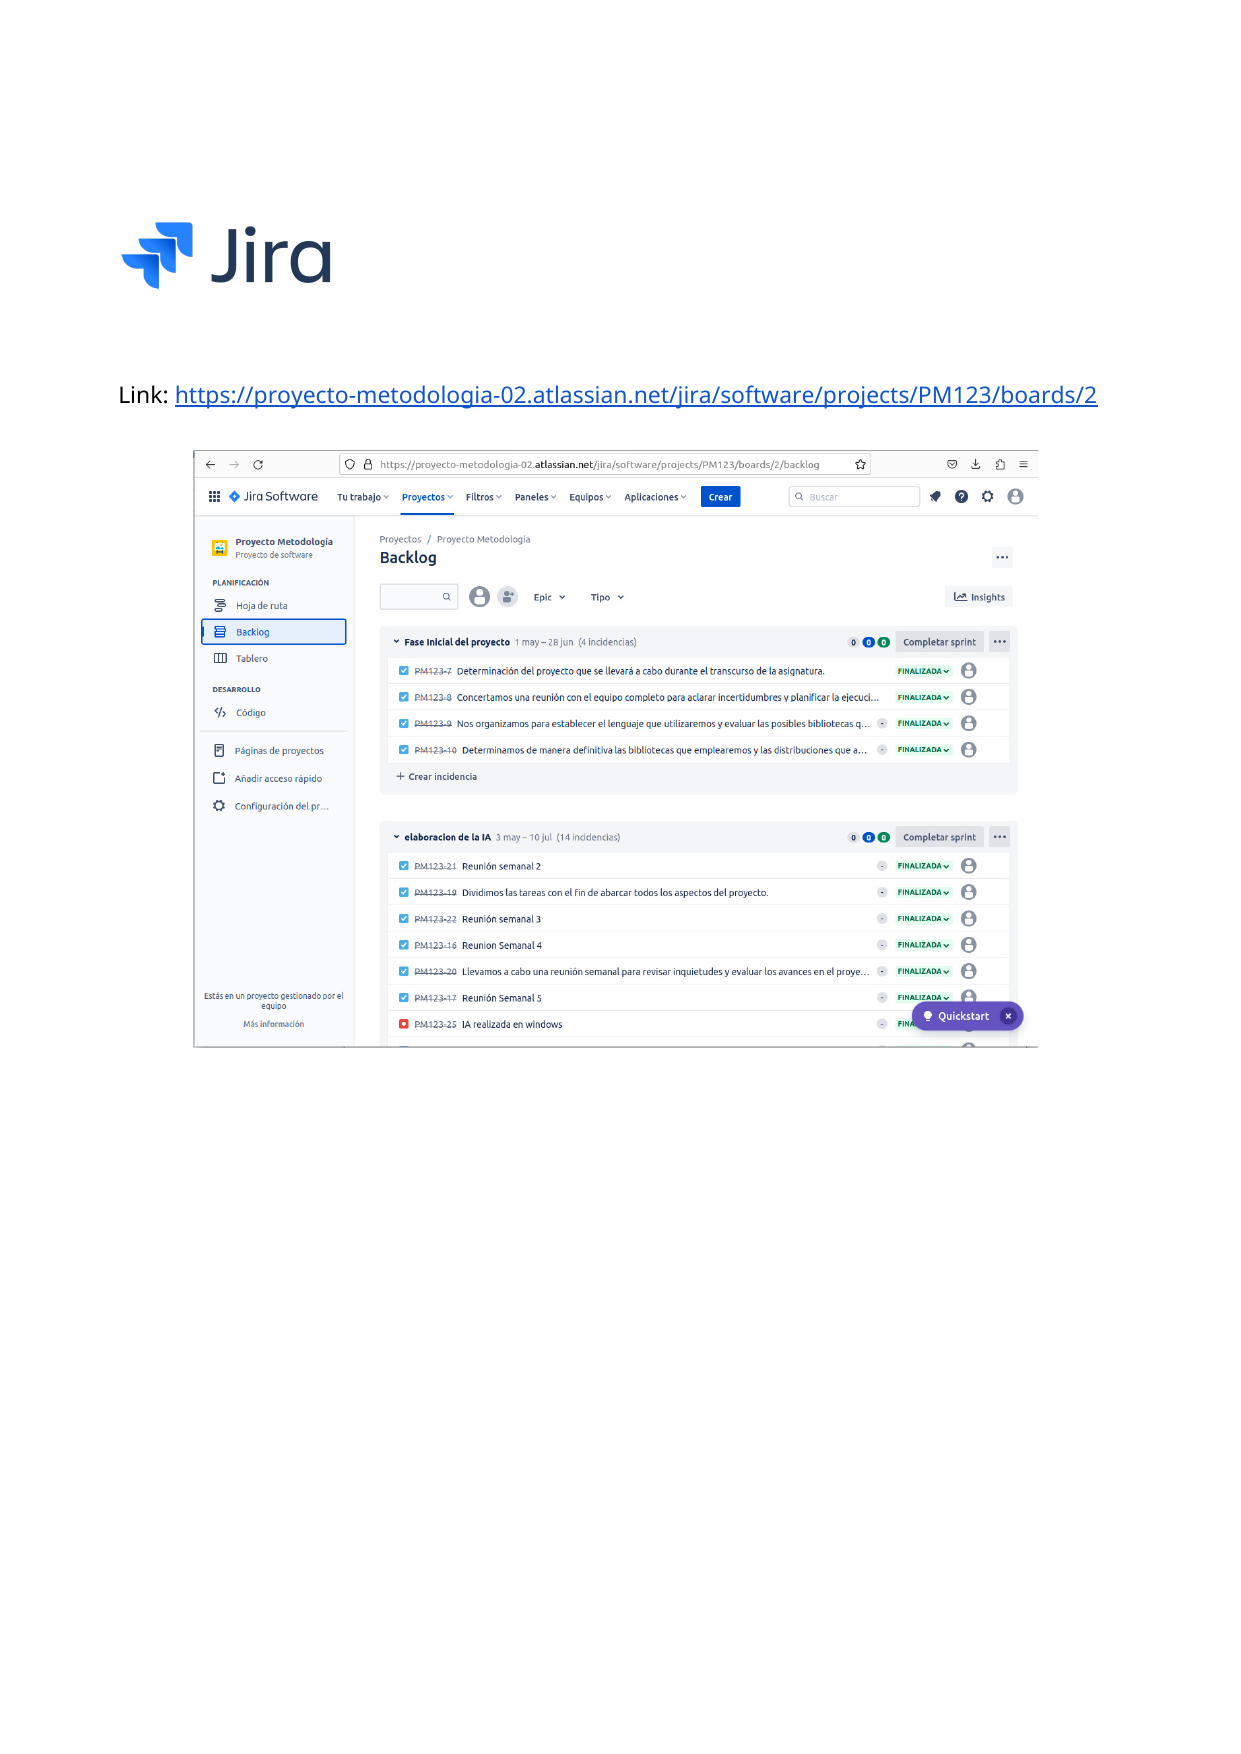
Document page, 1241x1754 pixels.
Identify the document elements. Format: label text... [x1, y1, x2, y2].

picture [118, 190, 337, 339]
text Link: https://proyecto-metodologia-02.atlassian.net/jira/software/projects/PM123/boards/2 [118, 378, 1122, 410]
picture [193, 450, 1039, 1048]
